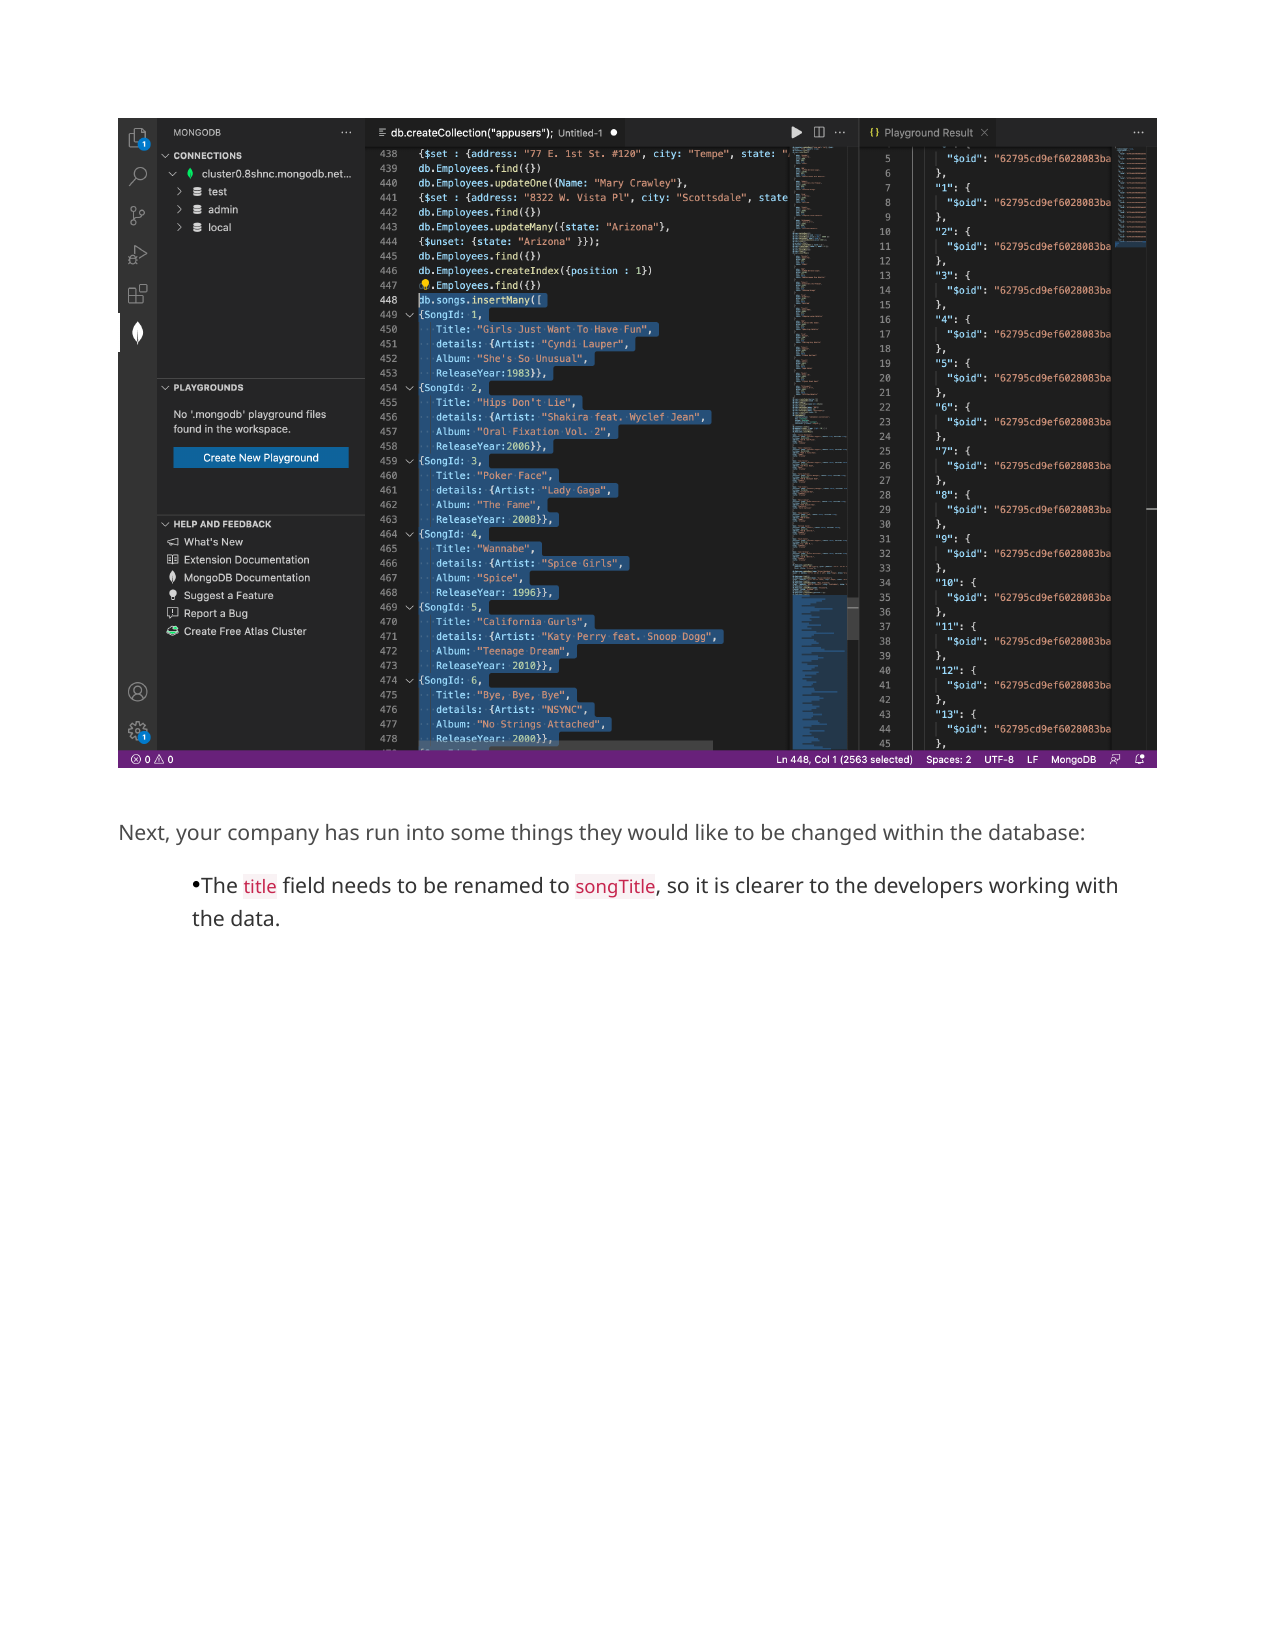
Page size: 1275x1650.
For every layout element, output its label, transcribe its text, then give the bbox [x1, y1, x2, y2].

text Next, your company has run into some things they would like to be changed within the database: [118, 818, 1157, 847]
picture [118, 118, 1157, 768]
list The title field needs to be renamed to songTitle, so it is clearer to the developers working with the data. [118, 871, 1157, 933]
